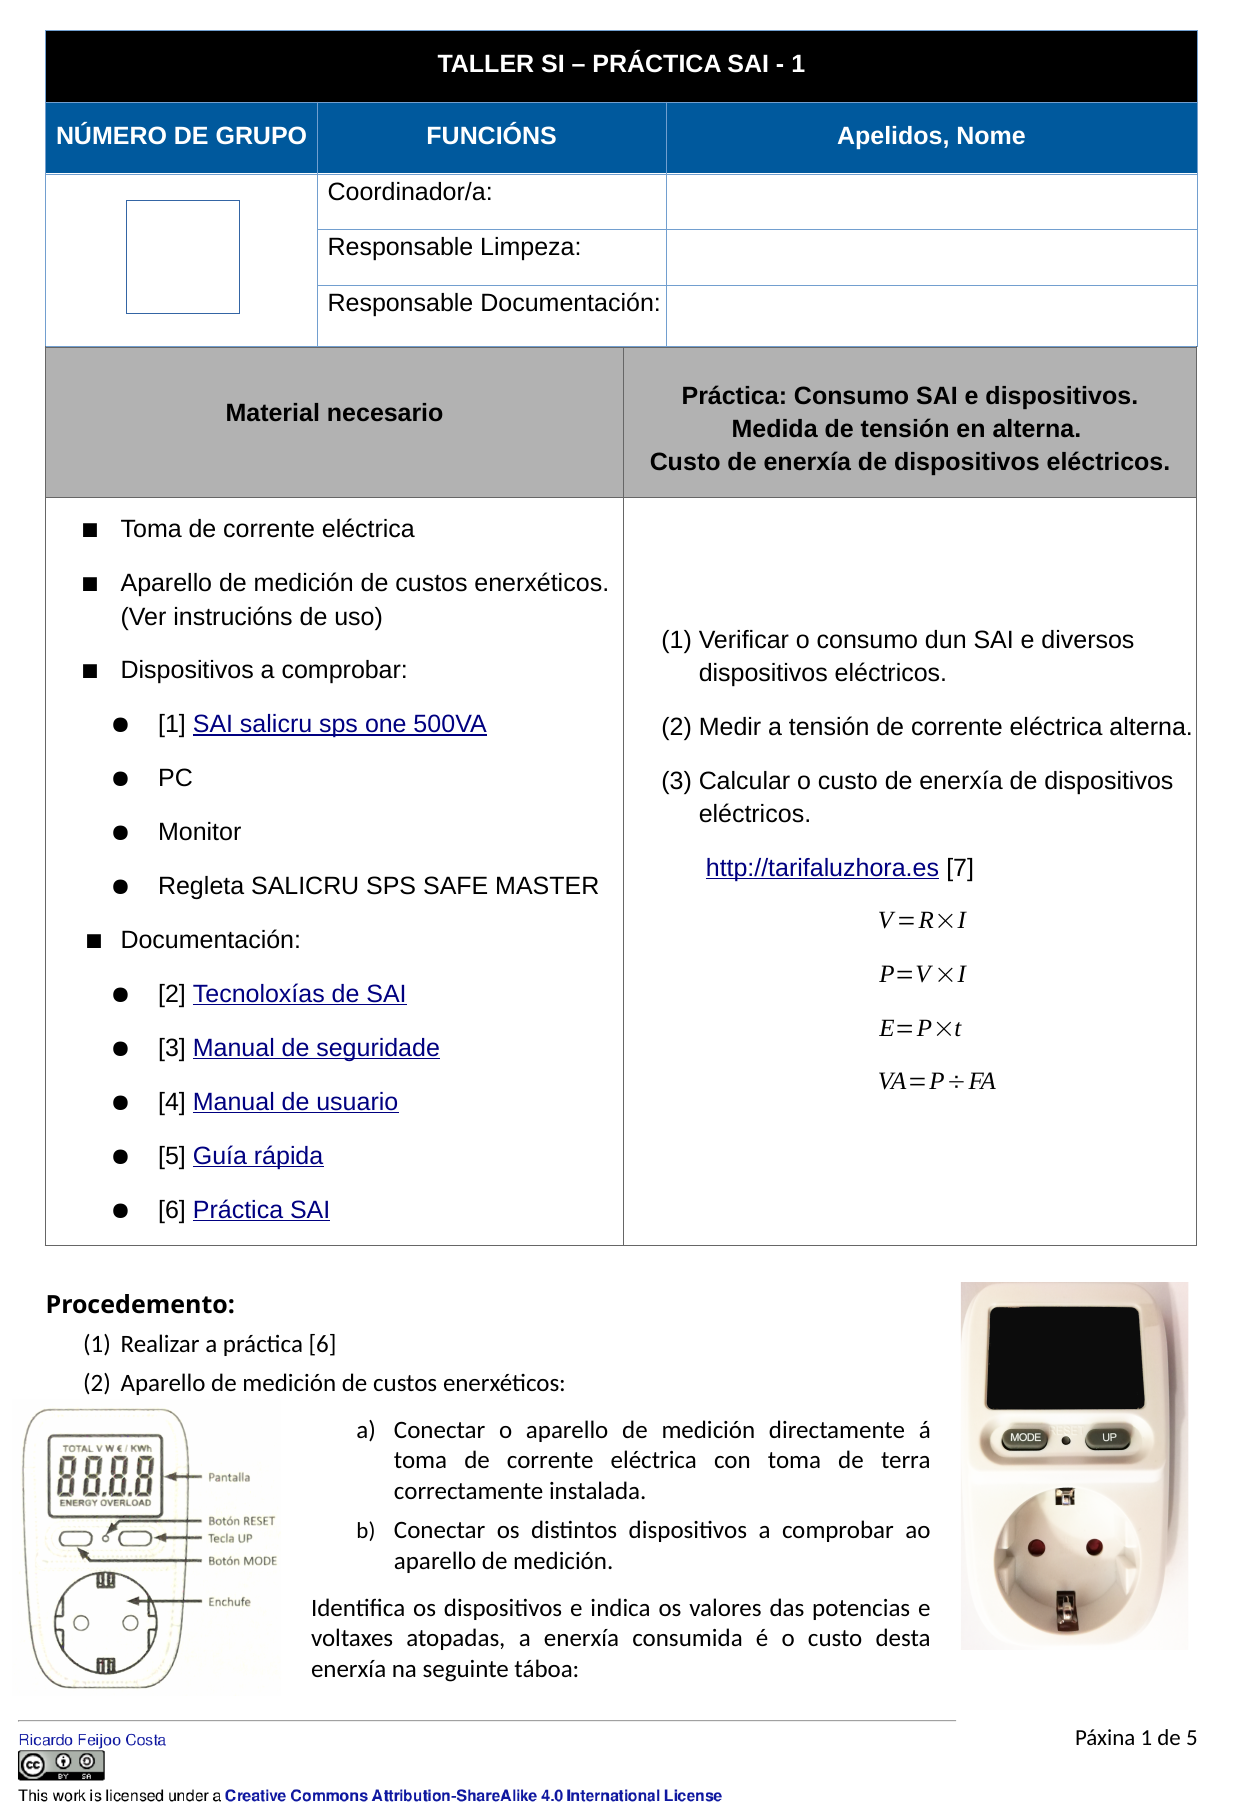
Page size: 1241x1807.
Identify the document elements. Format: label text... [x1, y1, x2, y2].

list Realizar a práctica [6] [83, 1328, 960, 1358]
table_cell NÚMERO DE GRUPO [46, 103, 317, 173]
table_cell [667, 175, 1197, 229]
list Aparello de medición de custos enerxéticos: [83, 1367, 960, 1398]
table_cell Responsable Limpeza: [318, 230, 666, 284]
table_header Material necesario [46, 348, 623, 497]
table_cell Verificar o consumo dun SAI e diversos dispositivos eléctricos. Medir a tensión de corrente eléctrica alterna. Calcular o custo de enerxía de dispositivos eléctricos. http://tarifaluzhora.es [7] [624, 498, 1196, 1245]
picture [12, 1399, 282, 1696]
text [1189, 1287, 1197, 1321]
table_cell Responsable Documentación: [318, 286, 666, 346]
table_cell [667, 230, 1197, 284]
table_header TALLER SI – PRÁCTICA SAI - 1 [46, 31, 1197, 102]
picture [960, 1282, 1189, 1650]
table_cell Coordinador/a: [318, 175, 666, 229]
table_cell [667, 286, 1197, 346]
text Procedemento: [45, 1287, 960, 1321]
picture [8, 1715, 957, 1806]
table_cell FUNCIÓNS [318, 103, 666, 173]
list Conectar os distintos dispositivos a comprobar ao aparello de medición. [282, 1514, 960, 1575]
table_cell [46, 175, 317, 346]
list Conectar o aparello de medición directamente á toma de corrente eléctrica con toma de terra correctamente instalada. [282, 1414, 960, 1506]
table_cell Apelidos, Nome [667, 103, 1197, 173]
list Identifica os dispositivos e indica os valores das potencias e voltaxes atopadas, a enerxía consumida é o custo desta enerxía na seguinte táboa: [282, 1592, 1197, 1683]
table_cell Toma de corrente eléctrica Aparello de medición de custos enerxéticos. (Ver instrucións de uso) Dispositivos a comprobar: [1] SAI salicru sps one 500VA PC Monitor Regleta SALICRU SPS SAFE MASTER Documentación: [2] Tecnoloxías de SAI [3] Manual de seguridade [4] Manual de usuario [5] Guía rápida [6] Práctica SAI [46, 498, 623, 1245]
table_header Práctica: Consumo SAI e dispositivos. Medida de tensión en alterna. Custo de enerxía de dispositivos eléctricos. [624, 348, 1196, 497]
